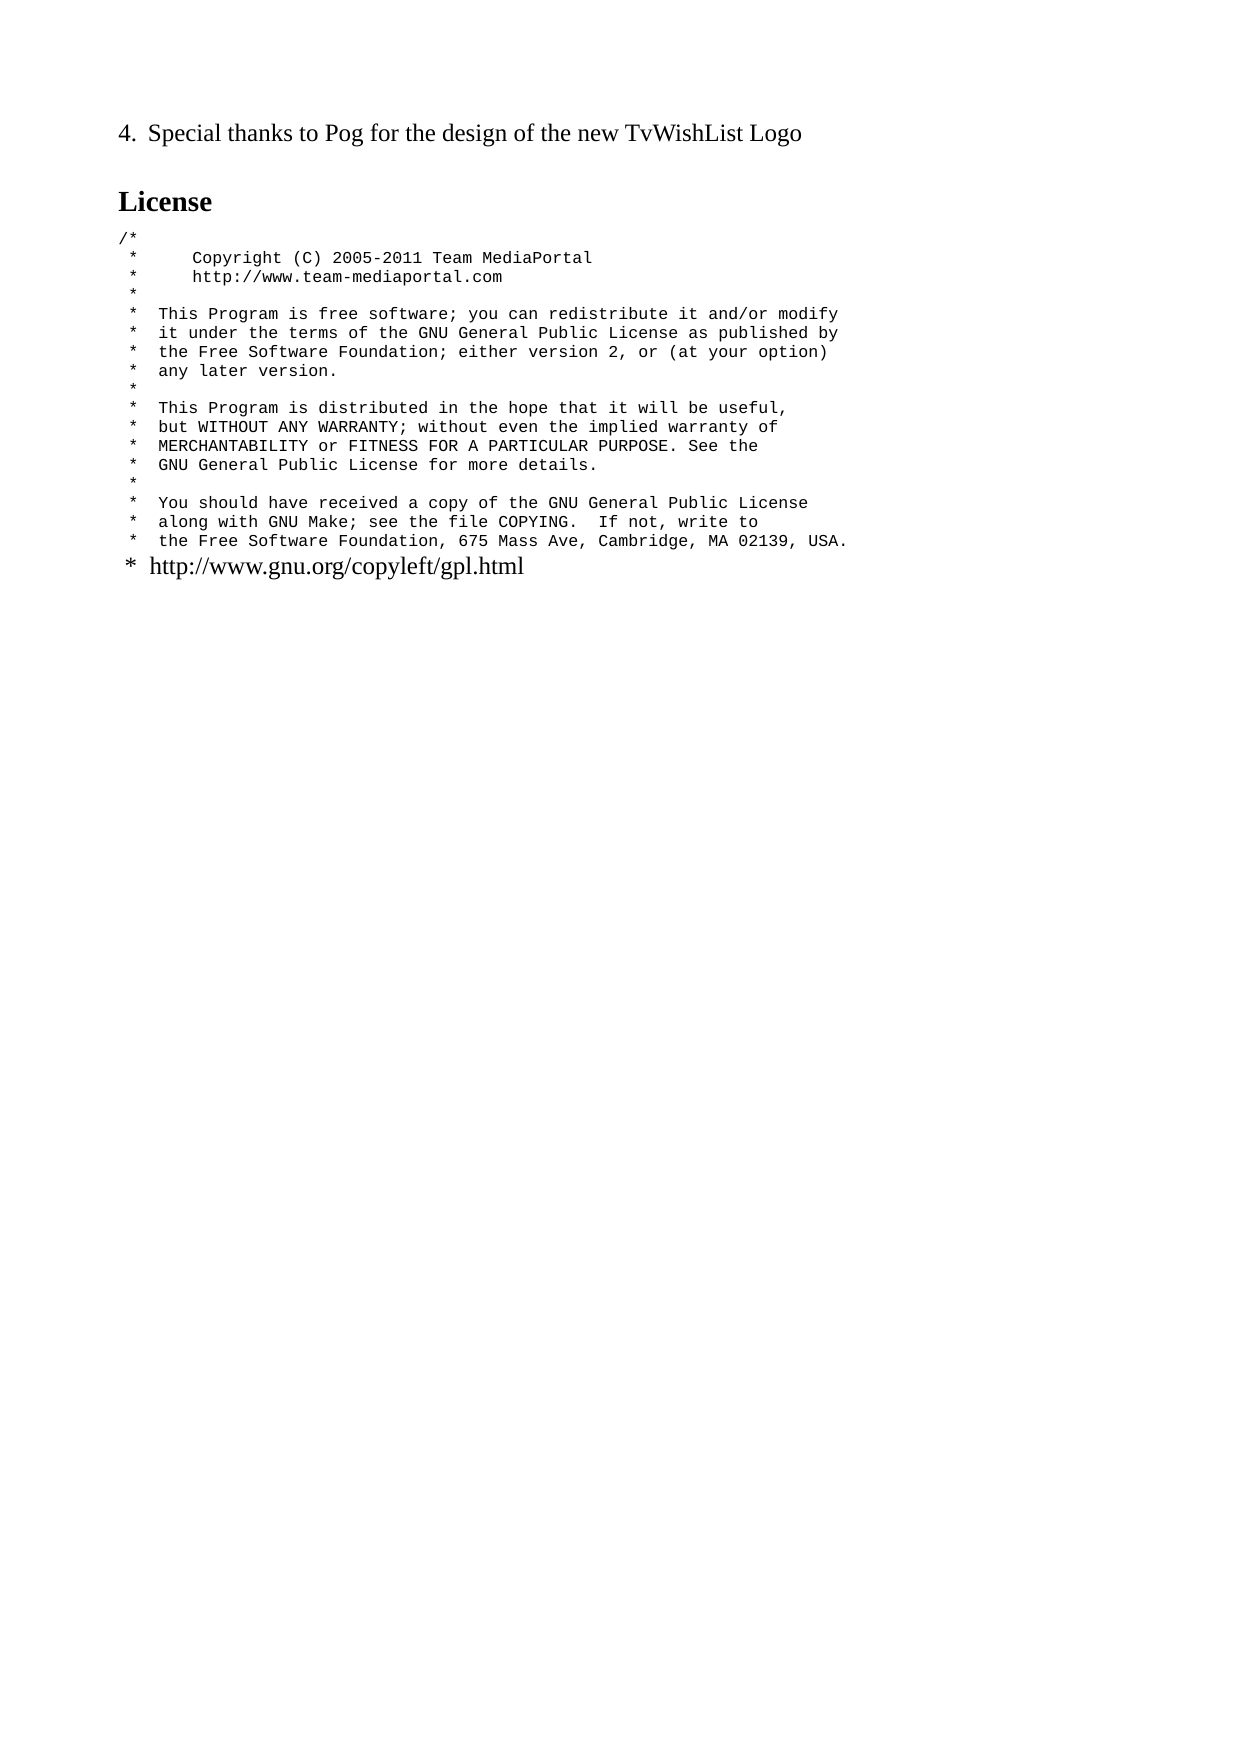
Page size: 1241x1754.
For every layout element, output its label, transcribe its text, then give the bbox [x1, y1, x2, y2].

text * any later version. [118, 362, 1122, 381]
text * [118, 476, 1122, 494]
text * This Program is free software; you can redistribute it and/or modify [118, 306, 1122, 325]
text * You should have received a copy of the GNU General Public License [118, 494, 1122, 513]
text * http://www.team-mediaportal.com [118, 268, 1122, 287]
list Special thanks to Pog for the design of the new TvWishList Logo [118, 118, 1122, 147]
text * [118, 381, 1122, 400]
text * the Free Software Foundation; either version 2, or (at your option) [118, 343, 1122, 362]
text * the Free Software Foundation, 675 Mass Ave, Cambridge, MA 02139, USA. [118, 532, 1122, 551]
text License [118, 184, 1122, 218]
text * http://www.gnu.org/copyleft/gpl.html [118, 551, 1122, 580]
text * it under the terms of the GNU General Public License as published by [118, 325, 1122, 343]
text * Copyright (C) 2005-2011 Team MediaPortal [118, 249, 1122, 268]
text * This Program is distributed in the hope that it will be useful, [118, 400, 1122, 419]
text /* [118, 230, 1122, 249]
text * MERCHANTABILITY or FITNESS FOR A PARTICULAR PURPOSE. See the [118, 438, 1122, 457]
text * GNU General Public License for more details. [118, 457, 1122, 476]
text * but WITHOUT ANY WARRANTY; without even the implied warranty of [118, 419, 1122, 438]
text * along with GNU Make; see the file COPYING. If not, write to [118, 513, 1122, 532]
text * [118, 287, 1122, 306]
